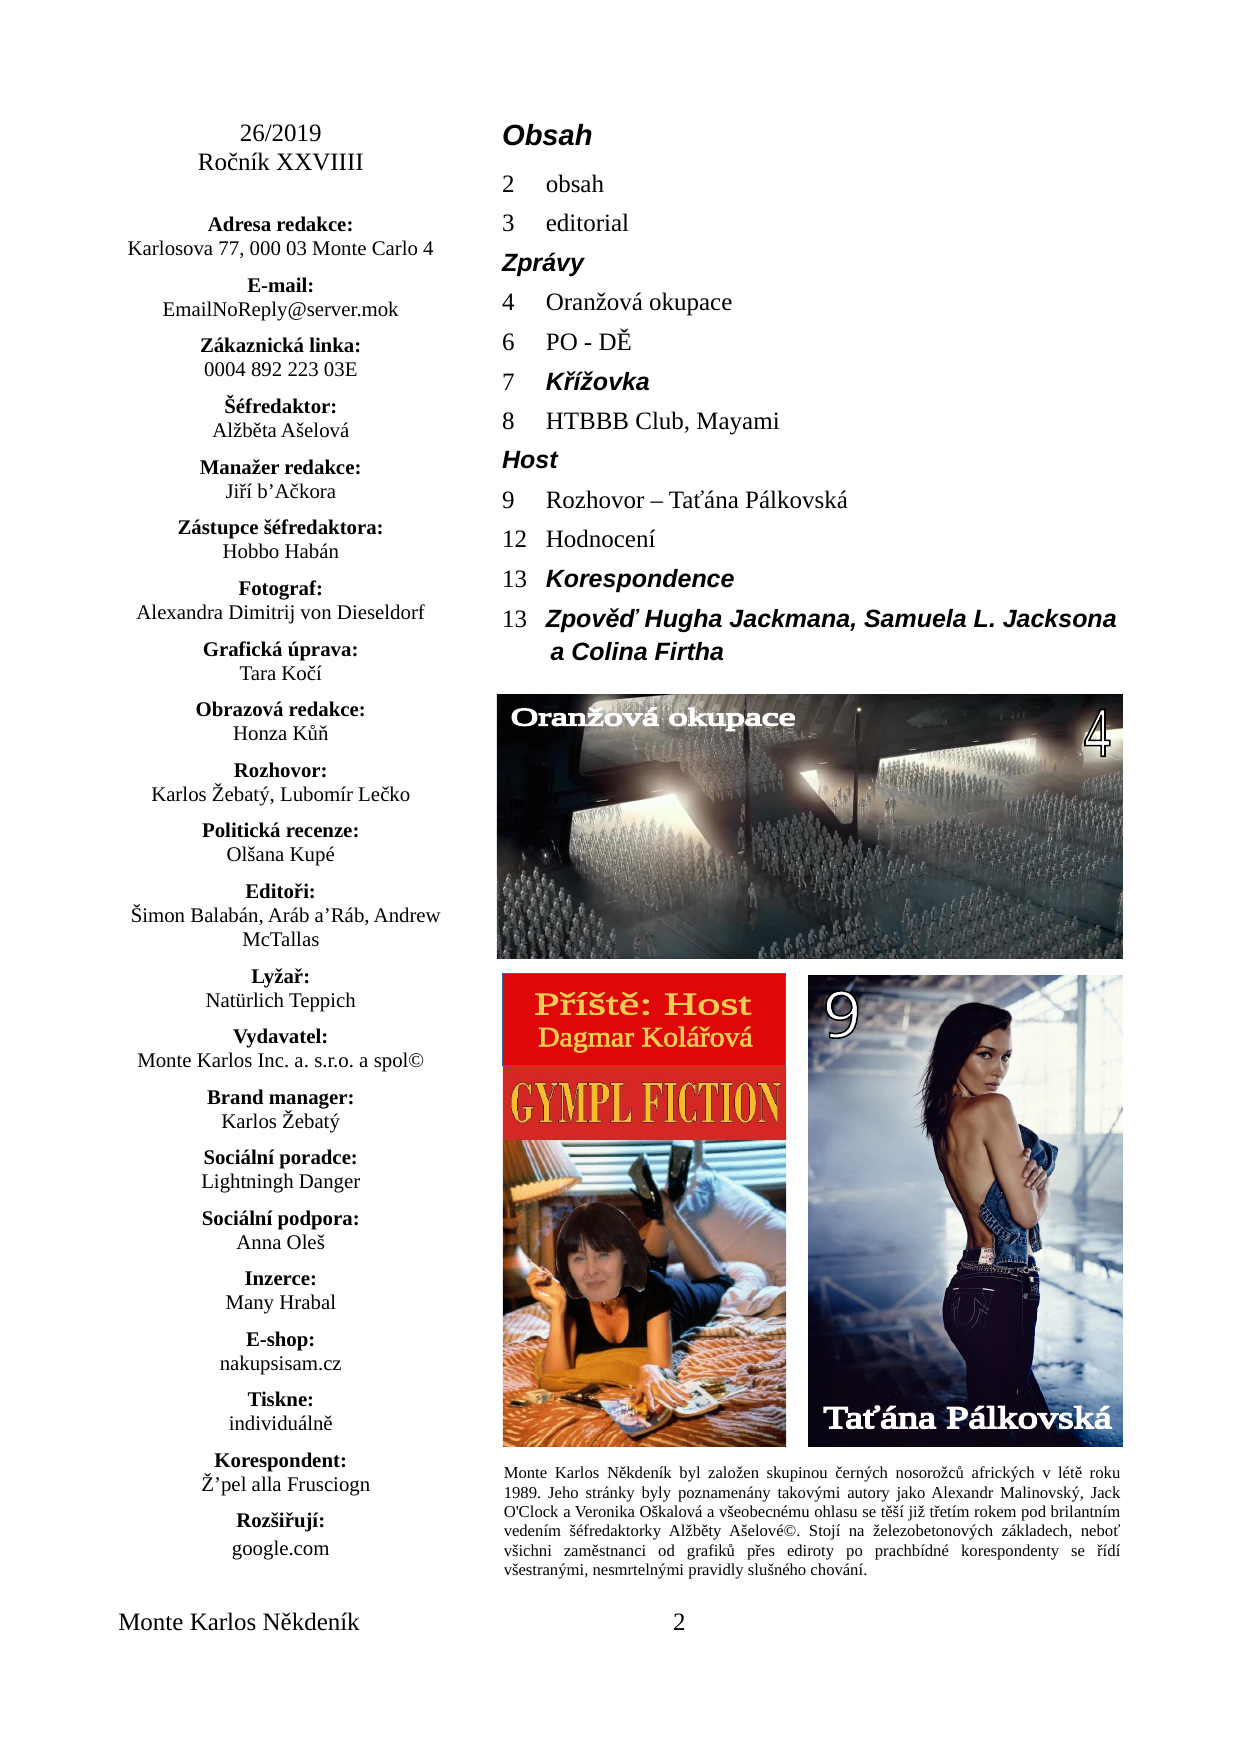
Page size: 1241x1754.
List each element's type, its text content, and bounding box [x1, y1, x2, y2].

subtitle 2 obsah [502, 169, 1122, 198]
subtitle 3 editorial [502, 208, 1122, 237]
subtitle Rozšiřují: google.com [118, 1508, 443, 1560]
text Korespondent: Ž’pel alla Frusciogn [118, 1448, 443, 1496]
text 26/2019 Ročník XXVIIII [118, 118, 443, 200]
text Zástupce šéfredaktora: Hobbo Habán [118, 515, 443, 563]
text E-shop: nakupsisam.cz [118, 1327, 443, 1375]
text Lyžař: Natürlich Teppich [118, 964, 443, 1012]
text Zákaznická linka: 0004 892 223 03E [118, 333, 443, 381]
subtitle Obsah [502, 118, 1122, 152]
subtitle 13 Zpověď Hugha Jackmana, Samuela L. Jacksona [502, 603, 1122, 632]
text Fotograf: Alexandra Dimitrij von Dieseldorf [118, 576, 443, 624]
subtitle 12 Hodnocení [502, 524, 1122, 553]
text Obrazová redakce: Honza Kůň [118, 697, 443, 745]
subtitle Zprávy [502, 248, 1122, 277]
subtitle 8 HTBBB Club, Mayami [502, 406, 1122, 435]
subtitle Host [502, 446, 1122, 474]
text Sociální poradce: Lightningh Danger [118, 1145, 443, 1193]
subtitle 13 Korespondence [502, 564, 1122, 593]
subtitle 4 Oranžová okupace [502, 287, 1122, 316]
text Editoři: Šimon Balabán, Aráb a’Ráb, Andrew McTallas [118, 879, 443, 951]
text Adresa redakce: Karlosova 77, 000 03 Monte Carlo 4 [118, 212, 443, 260]
text E-mail: EmailNoReply@server.mok [118, 273, 443, 321]
subtitle 9 Rozhovor – Taťána Pálkovská [502, 485, 1122, 514]
picture [808, 975, 1123, 1447]
text Rozhovor: Karlos Žebatý, Lubomír Lečko [118, 758, 443, 806]
text Politická recenze: Olšana Kupé [118, 818, 443, 866]
text Manažer redakce: Jiří b’Ačkora [118, 454, 443, 503]
text Vydavatel: Monte Karlos Inc. a. s.r.o. a spol© [118, 1024, 443, 1072]
text Šéfredaktor: Alžběta Ašelová [118, 394, 443, 442]
picture [496, 694, 1123, 959]
text Sociální podpora: Anna Oleš [118, 1206, 443, 1254]
text Grafická úprava: Tara Kočí [118, 636, 443, 684]
subtitle a Colina Firtha [502, 637, 1122, 665]
text Tiskne: individuálně [118, 1387, 443, 1435]
subtitle 7 Křížovka [502, 366, 1122, 395]
text Inzerce: Many Hrabal [118, 1266, 443, 1314]
text Brand manager: Karlos Žebatý [118, 1085, 443, 1133]
subtitle 6 PO - DĚ [502, 327, 1122, 356]
picture [502, 1066, 787, 1447]
